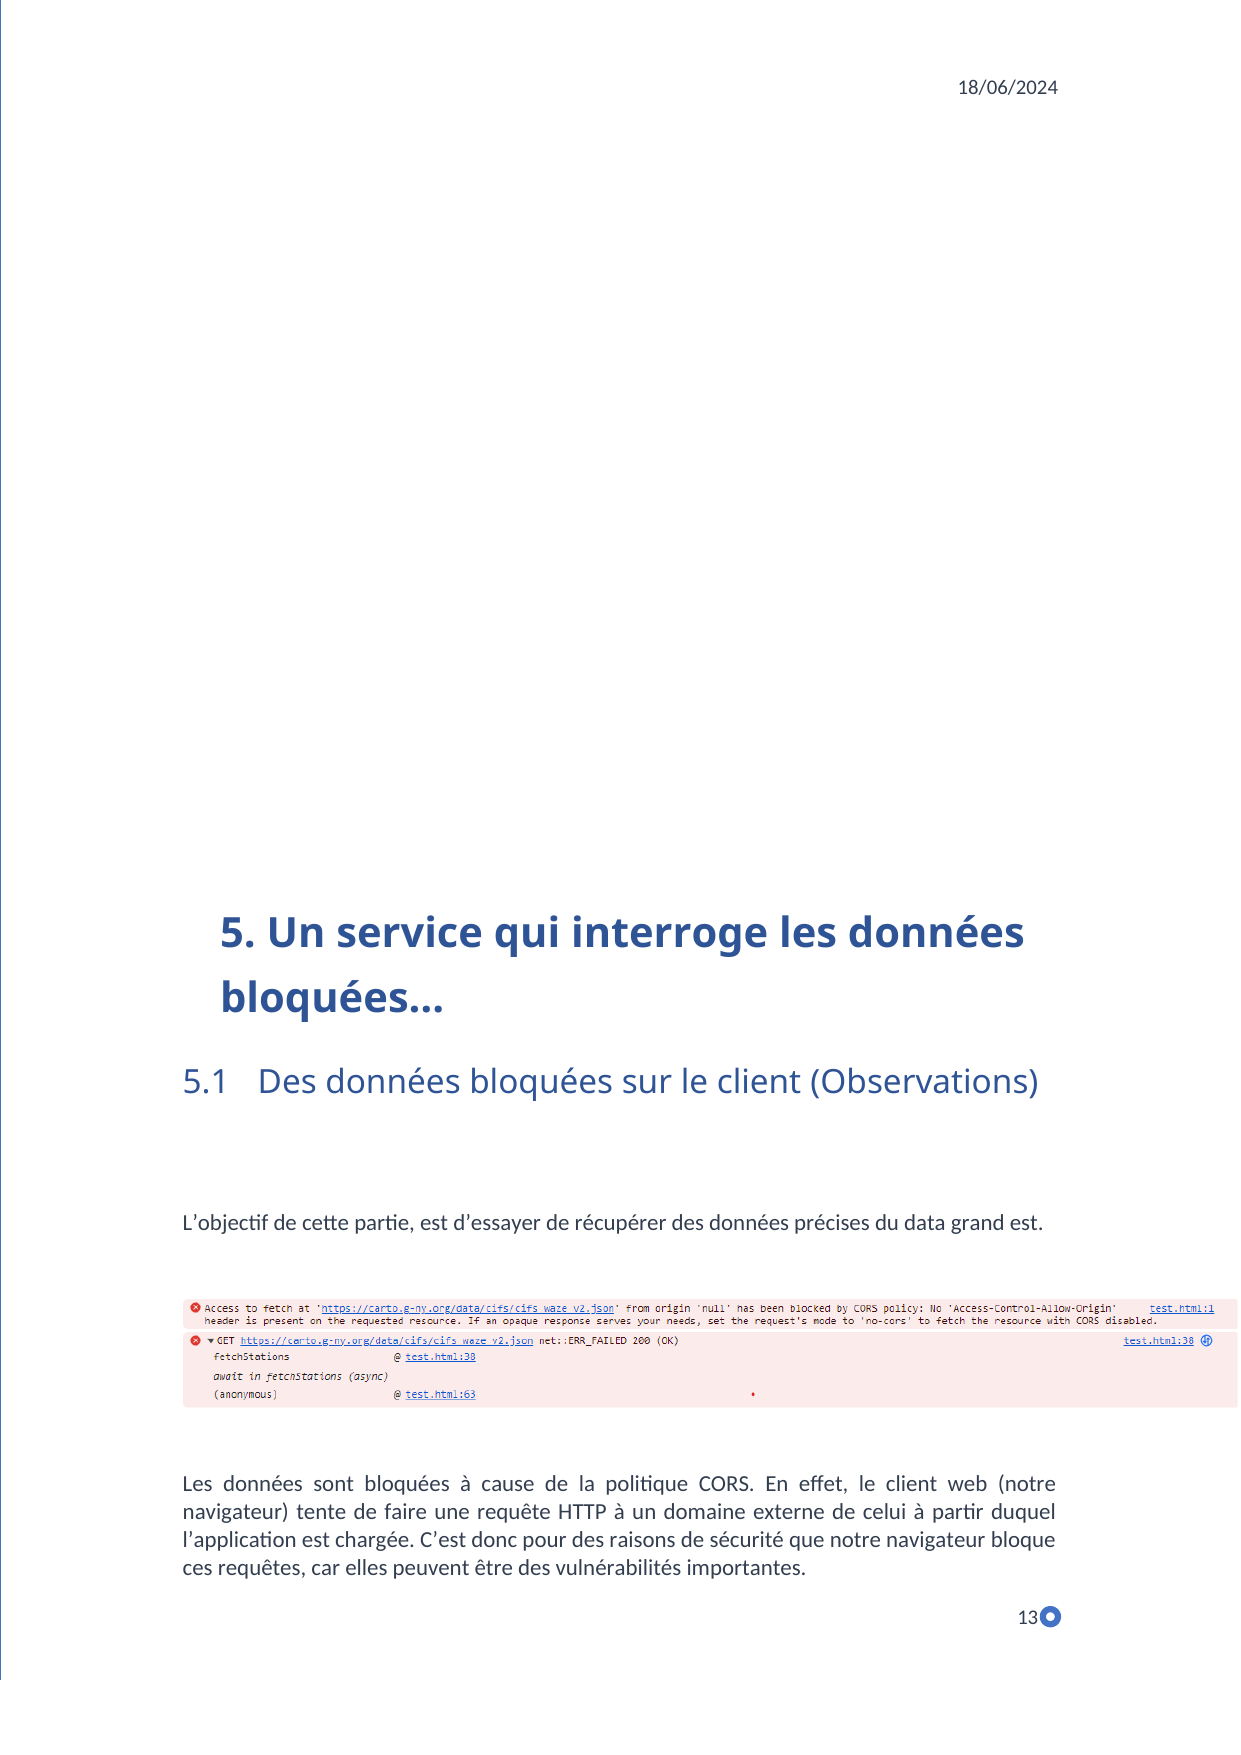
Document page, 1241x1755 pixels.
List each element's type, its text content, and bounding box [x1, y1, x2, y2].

list Des données bloquées sur le client (Observations) [182, 1058, 1058, 1104]
list Les données sont bloquées à cause de la politique CORS. En effet, le client web (notre navigateur) tente de faire une requête HTTP à un domaine externe de celui à partir duquel l’application est chargée. C’est donc pour des raisons de sécurité que notre navigateur bloque ces requêtes, car elles peuvent être des vulnérabilités importantes. [182, 1469, 1058, 1581]
subtitle 5. Un service qui interroge les données bloquées… [220, 903, 1058, 1025]
list L’objectif de cette partie, est d’essayer de récupérer des données précises du data grand est. [182, 1208, 1058, 1236]
